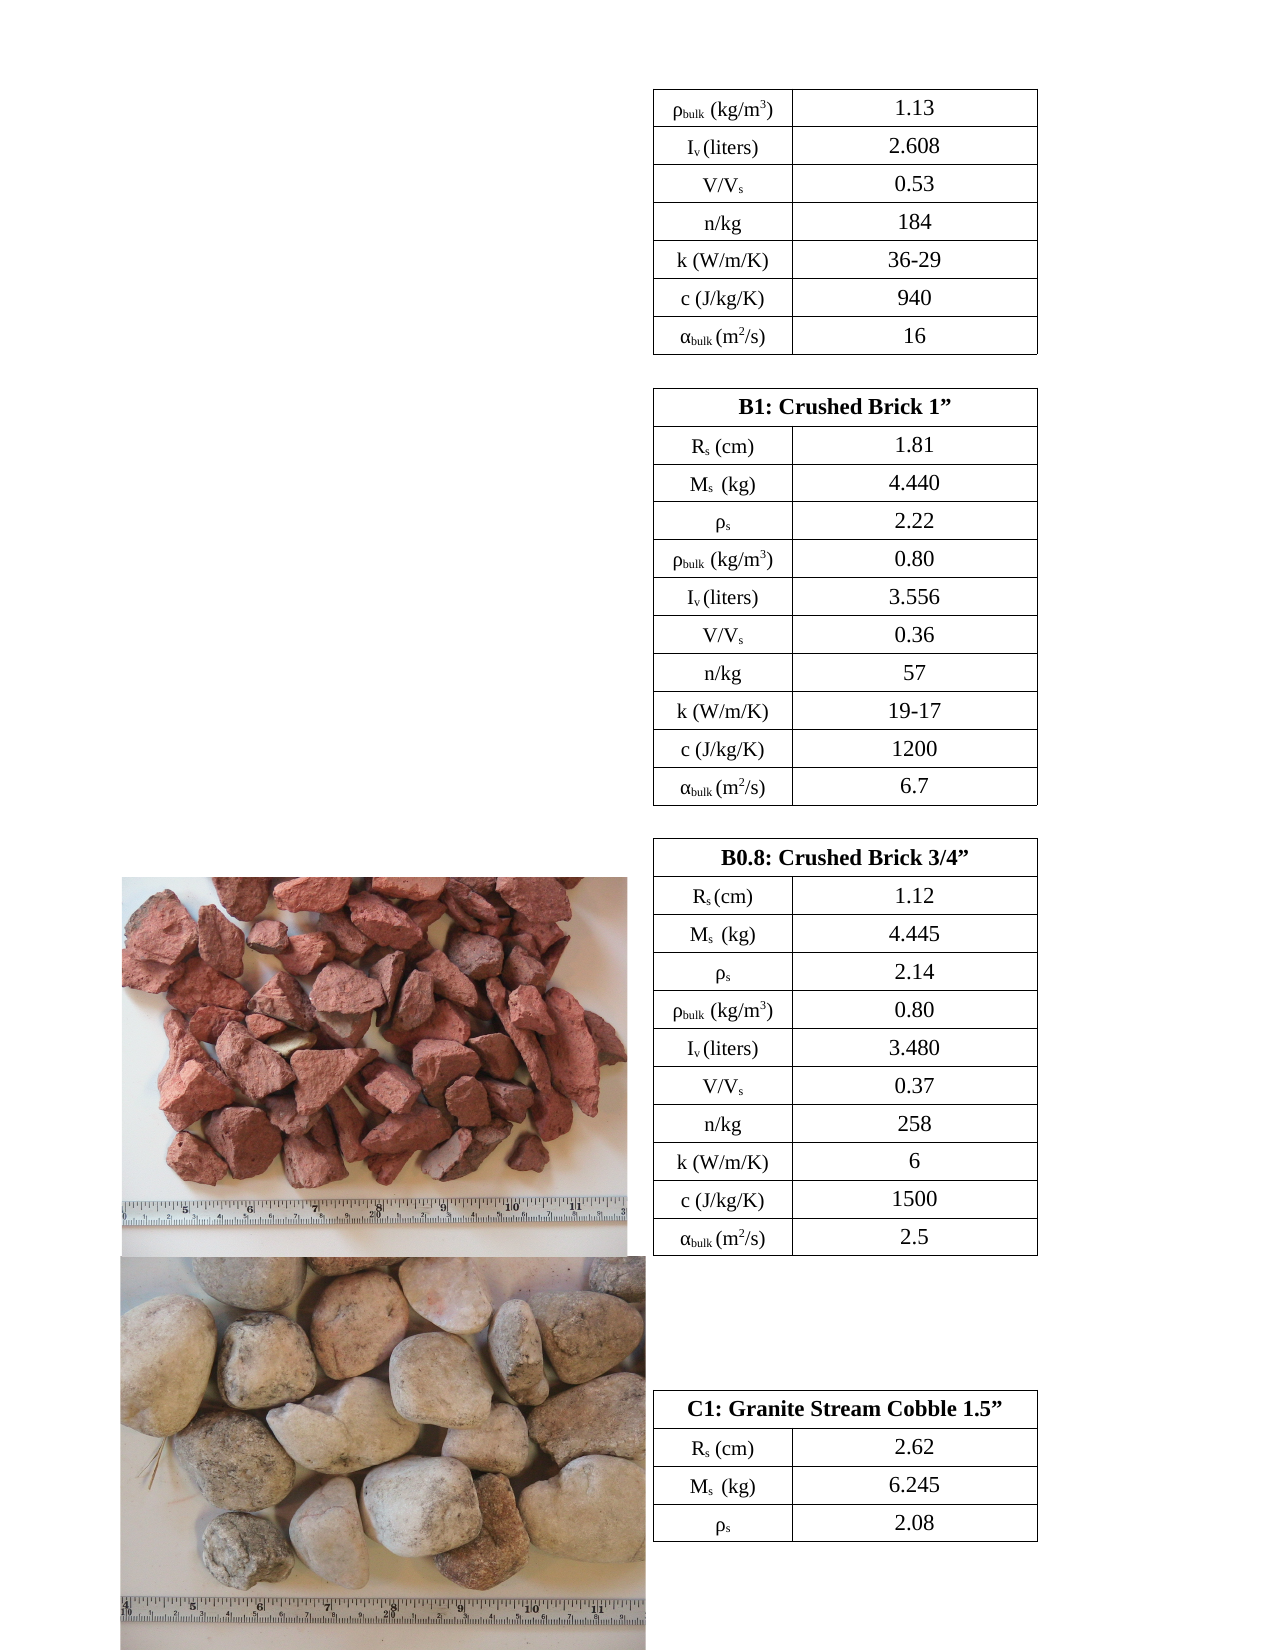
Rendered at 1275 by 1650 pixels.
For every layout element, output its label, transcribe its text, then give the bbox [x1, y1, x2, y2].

table_cell 0.37 [793, 1067, 1037, 1104]
table_cell 1.81 [793, 427, 1037, 463]
table_cell 1500 [793, 1181, 1037, 1217]
table_header B1: Crushed Brick 1” [654, 389, 1037, 426]
table_cell 19-17 [793, 692, 1037, 729]
table_cell 258 [793, 1105, 1037, 1142]
table_cell V/Vs [654, 1067, 792, 1104]
table_cell c (J/kg/K) [654, 1181, 792, 1217]
table_cell 0.80 [793, 991, 1037, 1028]
table_cell αbulk (m2/s) [654, 1219, 792, 1255]
table_cell Iv (liters) [654, 578, 792, 615]
table_cell k (W/m/K) [654, 692, 792, 729]
table_cell ρs [654, 502, 792, 539]
table_cell ρs [654, 953, 792, 990]
table_cell n/kg [654, 1105, 792, 1142]
table_cell Iv (liters) [654, 127, 792, 164]
picture [120, 877, 646, 1650]
table_cell αbulk (m2/s) [654, 317, 792, 354]
table_cell 2.608 [793, 127, 1037, 164]
table_cell ρs [654, 1505, 792, 1541]
table_cell 0.80 [793, 540, 1037, 577]
table_cell 4.445 [793, 915, 1037, 952]
table_cell 4.440 [793, 465, 1037, 501]
table_cell 940 [793, 279, 1037, 316]
table_header C1: Granite Stream Cobble 1.5” [654, 1391, 1037, 1428]
table_cell 57 [793, 654, 1037, 691]
table_cell 184 [793, 203, 1037, 240]
table_cell V/Vs [654, 616, 792, 653]
table_cell 2.14 [793, 953, 1037, 990]
table_cell Rs (cm) [654, 1429, 792, 1466]
table_cell c (J/kg/K) [654, 730, 792, 767]
table_cell Rs (cm) [654, 427, 792, 463]
table_cell 2.08 [793, 1505, 1037, 1541]
table_cell 16 [793, 317, 1037, 354]
table_cell 2.5 [793, 1219, 1037, 1255]
table_cell αbulk (m2/s) [654, 768, 792, 805]
table_cell Ms (kg) [654, 1467, 792, 1503]
table_cell ρbulk (kg/m3) [654, 540, 792, 577]
table_cell Ms (kg) [654, 465, 792, 501]
table_cell 0.36 [793, 616, 1037, 653]
table_cell 0.53 [793, 165, 1037, 202]
table_cell n/kg [654, 654, 792, 691]
table_cell n/kg [654, 203, 792, 240]
table_cell ρbulk (kg/m3) [654, 991, 792, 1028]
table_cell 36-29 [793, 241, 1037, 278]
table_cell 6 [793, 1143, 1037, 1179]
table_cell 6.7 [793, 768, 1037, 805]
table_cell 2.62 [793, 1429, 1037, 1466]
table_cell Iv (liters) [654, 1029, 792, 1066]
table_cell 3.556 [793, 578, 1037, 615]
table_header B0.8: Crushed Brick 3/4” [654, 839, 1037, 876]
table_cell Rs (cm) [654, 877, 792, 914]
table_cell 1200 [793, 730, 1037, 767]
table_cell k (W/m/K) [654, 1143, 792, 1179]
table_cell k (W/m/K) [654, 241, 792, 278]
table_cell ρbulk (kg/m3) [654, 90, 792, 126]
table_cell 2.22 [793, 502, 1037, 539]
table_cell 1.13 [793, 90, 1037, 126]
table_cell 1.12 [793, 877, 1037, 914]
table_cell 6.245 [793, 1467, 1037, 1503]
table_cell 3.480 [793, 1029, 1037, 1066]
table_cell c (J/kg/K) [654, 279, 792, 316]
table_cell Ms (kg) [654, 915, 792, 952]
table_cell V/Vs [654, 165, 792, 202]
